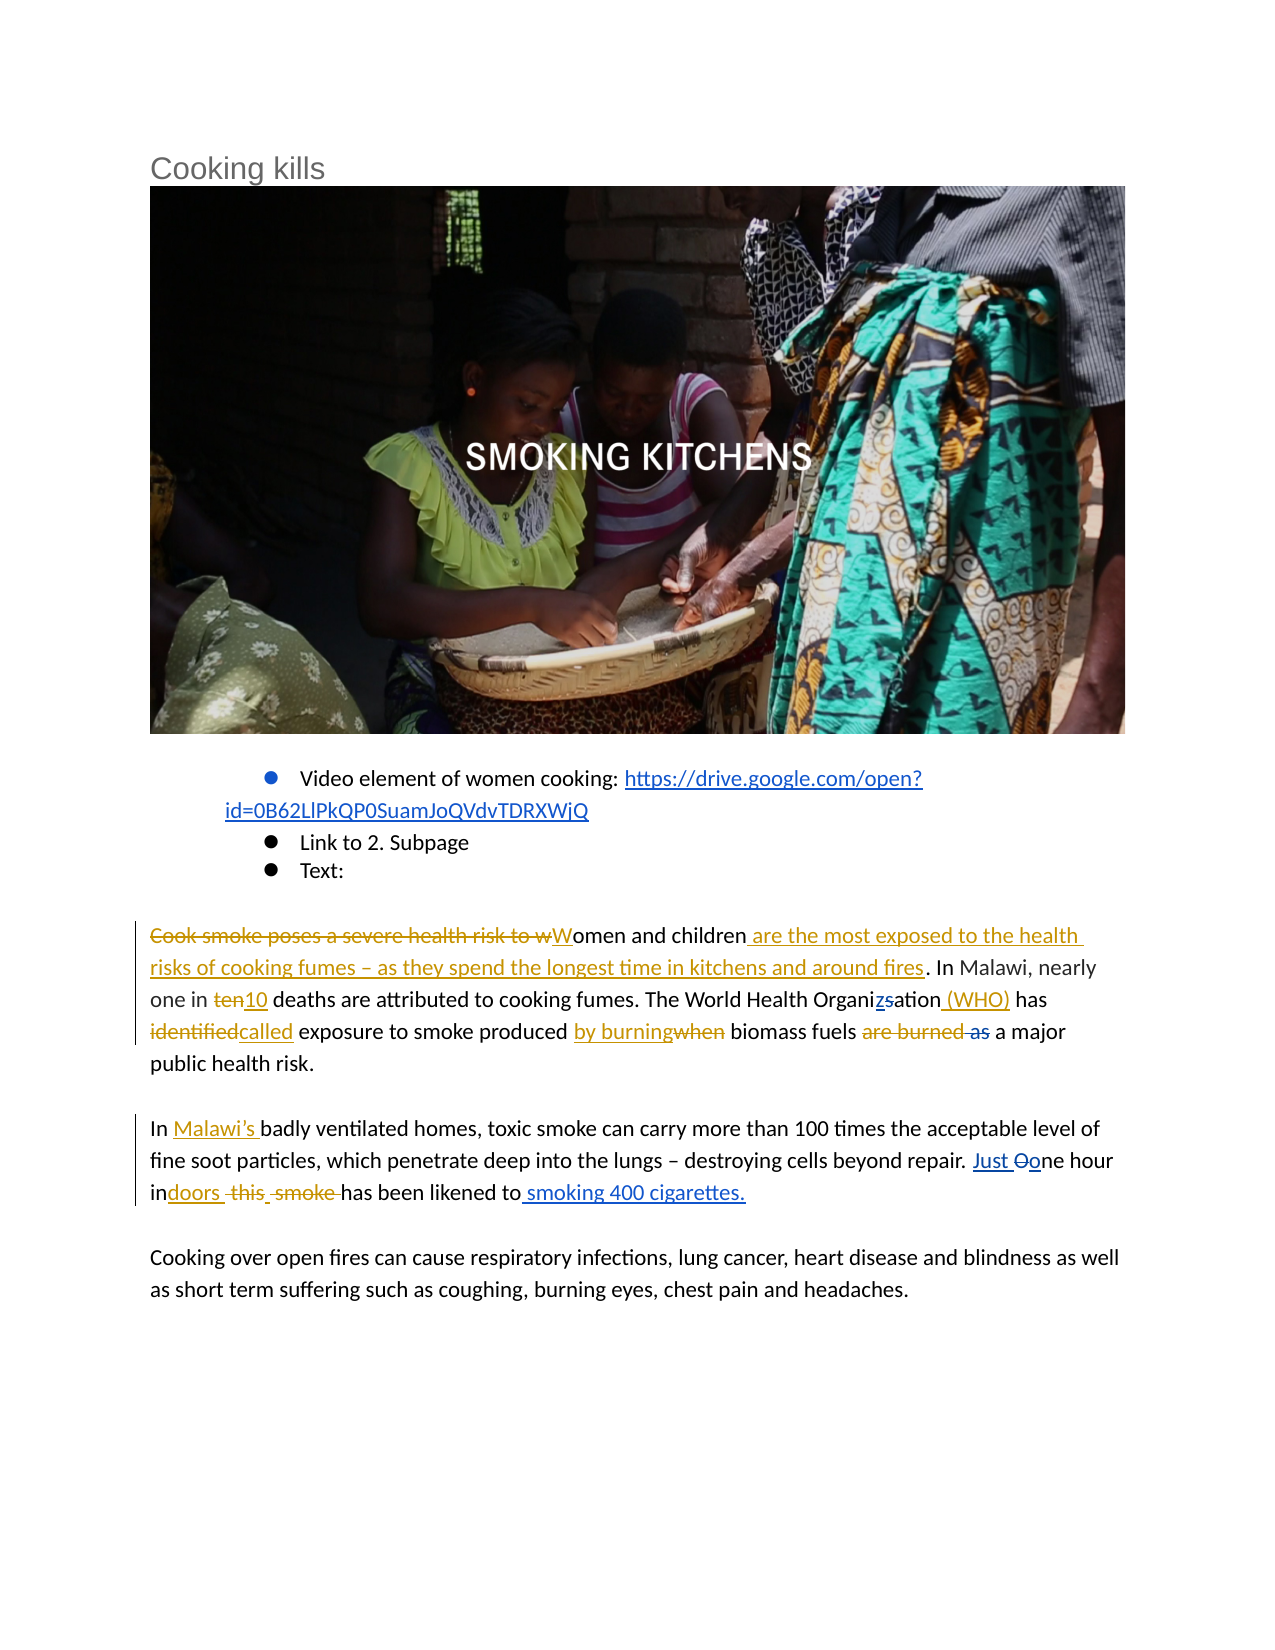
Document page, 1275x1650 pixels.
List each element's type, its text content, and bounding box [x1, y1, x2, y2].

subtitle Link to 2. Subpage [225, 828, 1125, 856]
list Video element of women cooking: https://drive.google.com/open?id=0B62LlPkQP0SuamJoQVdvTDRXWjQ [225, 764, 1125, 824]
text In Malawi’s badly ventilated homes, toxic smoke can carry more than 100 times the acceptable level of fine soot particles, which penetrate deep into the lungs – destroying cells beyond repair. Just one hour indoors has been likened to smoking 400 cigarettes. [150, 1114, 1125, 1206]
text Cooking over open fires can cause respiratory infections, lung cancer, heart disease and blindness as well as short term suffering such as coughing, burning eyes, chest pain and headaches. [150, 1243, 1125, 1303]
picture [150, 186, 1125, 734]
subtitle Cooking kills [150, 150, 1125, 186]
list Text: [225, 856, 1125, 884]
text Women and children are the most exposed to the health risks of cooking fumes – as they spend the longest time in kitchens and around fires. In Malawi, nearly one in 10 deaths are attributed to cooking fumes. The World Health Organization (WHO) has called exposure to smoke produced by burning biomass fuels a major public health risk. [150, 921, 1125, 1078]
